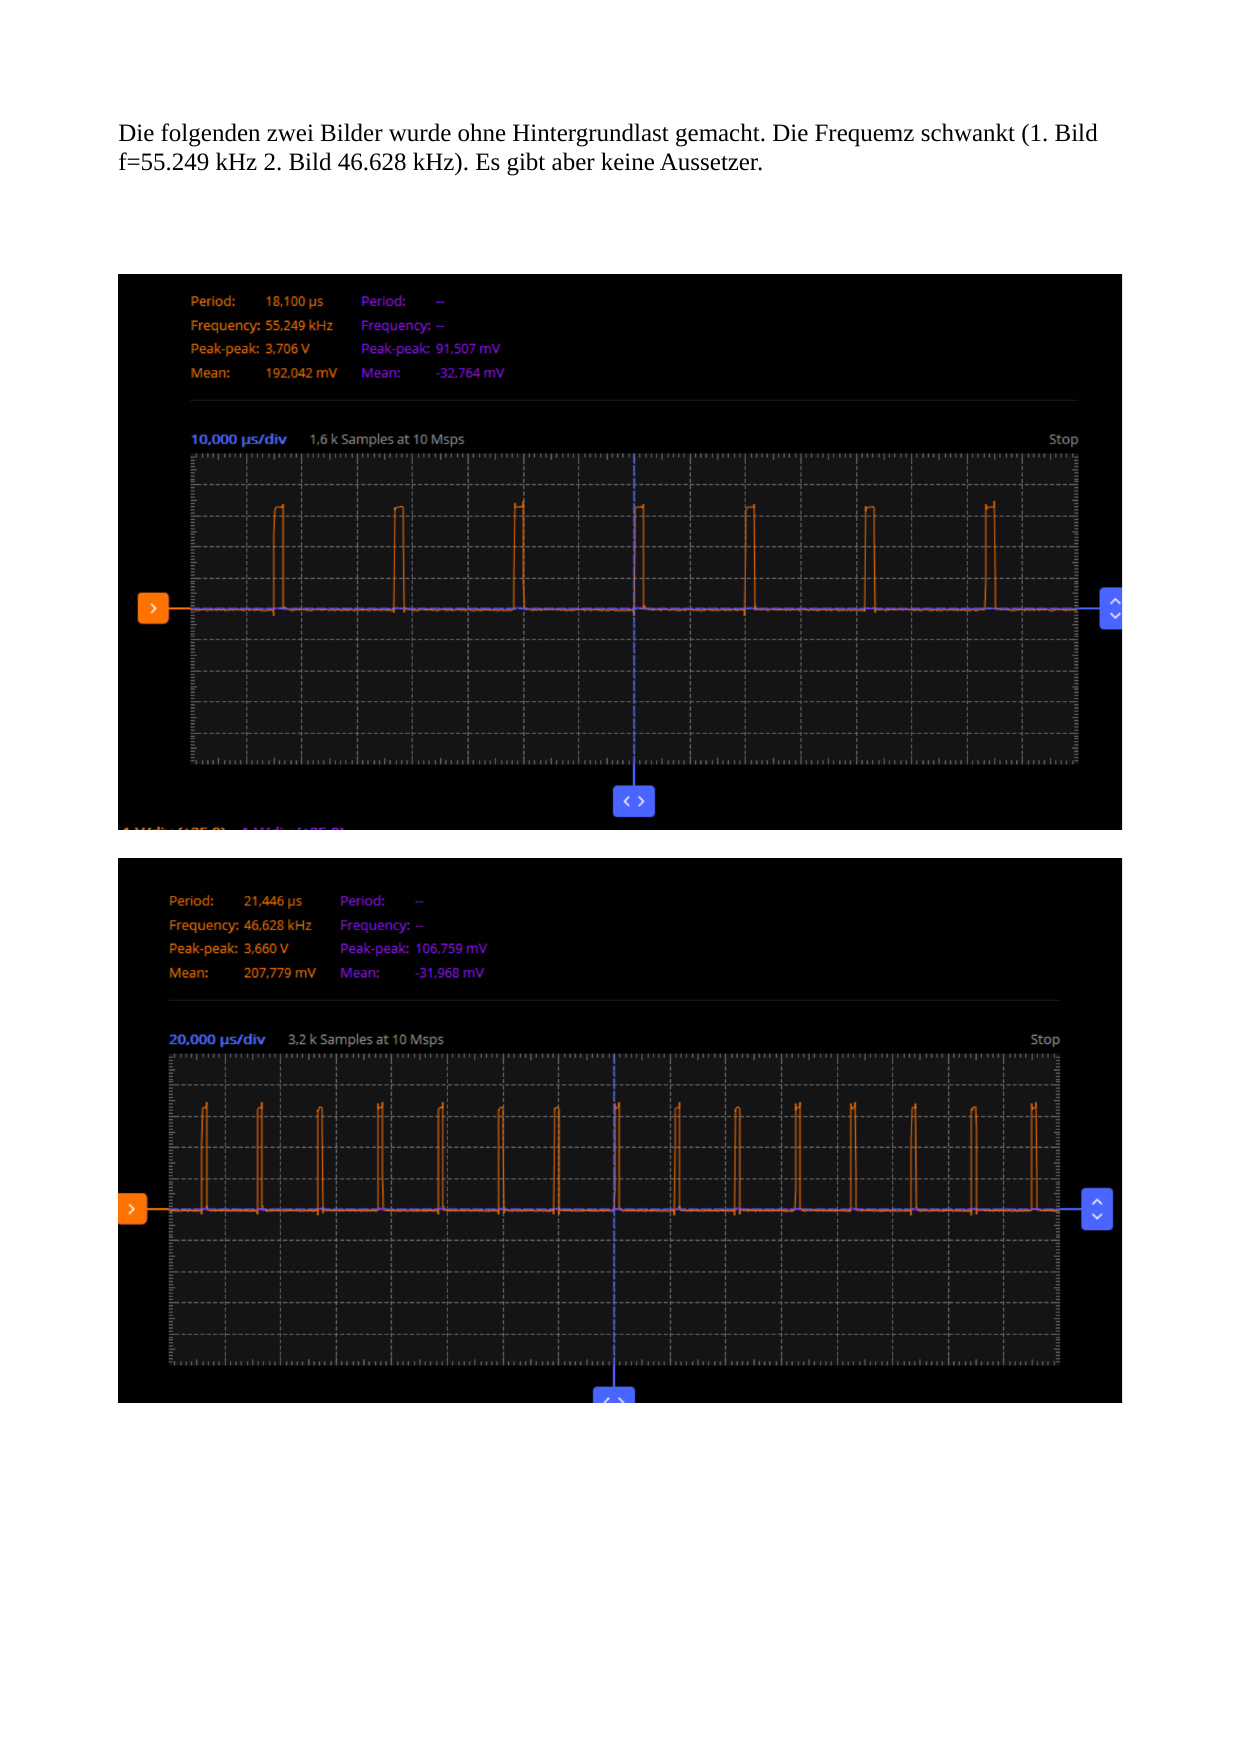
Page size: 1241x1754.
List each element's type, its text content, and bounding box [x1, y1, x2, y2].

picture [118, 858, 1123, 1403]
text Die folgenden zwei Bilder wurde ohne Hintergrundlast gemacht. Die Frequemz schwankt (1. Bild f=55.249 kHz 2. Bild 46.628 kHz). Es gibt aber keine Aussetzer. [118, 118, 1122, 176]
picture [118, 274, 1123, 830]
